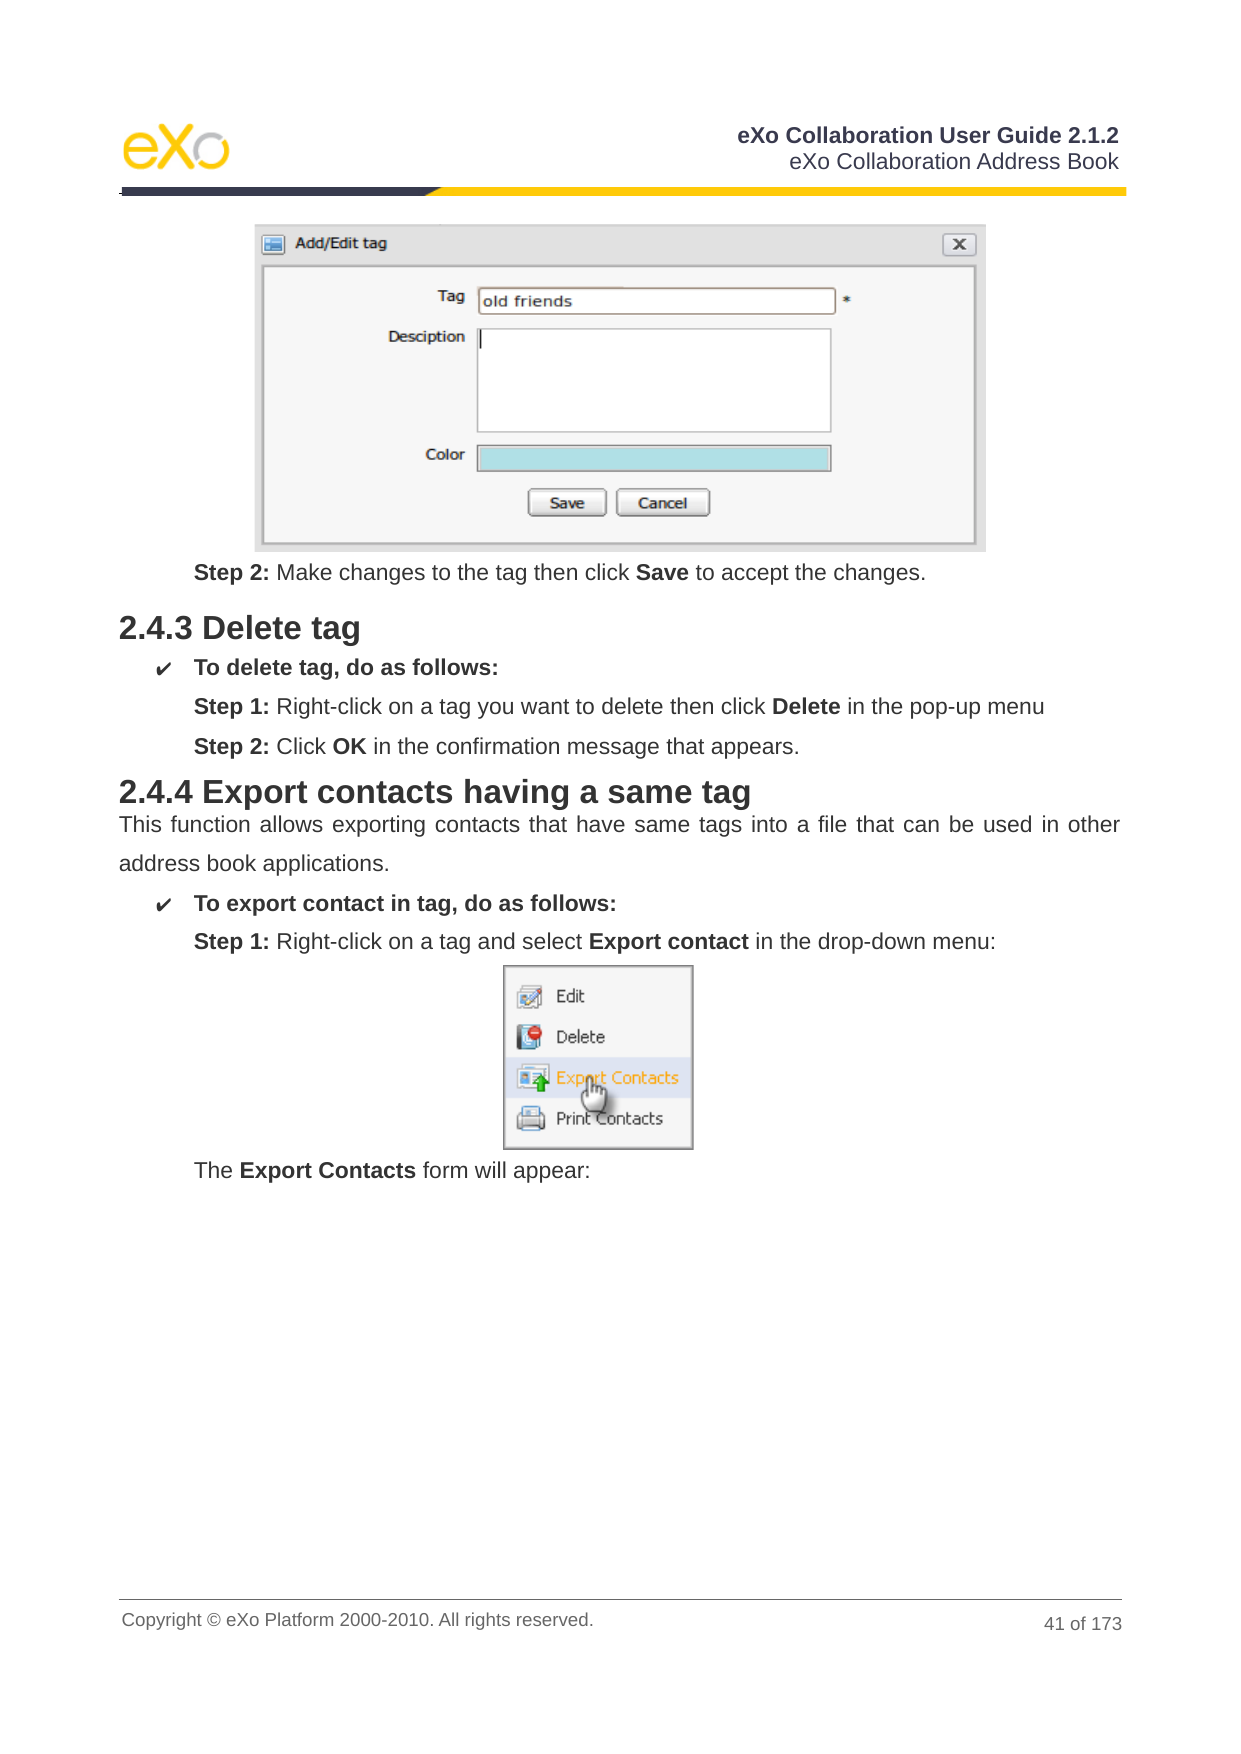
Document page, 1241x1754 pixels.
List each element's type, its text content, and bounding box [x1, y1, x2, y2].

subtitle Export contacts having a same tag [118, 772, 1122, 811]
picture [121, 187, 1127, 196]
text This function allows exporting contacts that have same tags into a file that can be used in other address book applications. [118, 811, 1122, 876]
list To export contact in tag, do as follows: [156, 889, 1122, 916]
picture [254, 224, 986, 552]
subtitle Delete tag [118, 608, 1122, 646]
list Step 2: Make changes to the tag then click Save to accept the changes. [156, 223, 1122, 585]
list The Export Contacts form will appear: [156, 974, 1122, 1183]
list Step 1: Right-click on a tag you want to delete then click Delete in the pop-up menu [156, 693, 1122, 719]
list To delete tag, do as follows: [156, 654, 1122, 680]
list Step 1: Right-click on a tag and select Export contact in the drop-down menu: [156, 928, 1122, 954]
list Step 2: Click OK in the confirmation message that appears. [156, 733, 1122, 759]
picture [123, 123, 230, 170]
picture [503, 965, 694, 1150]
